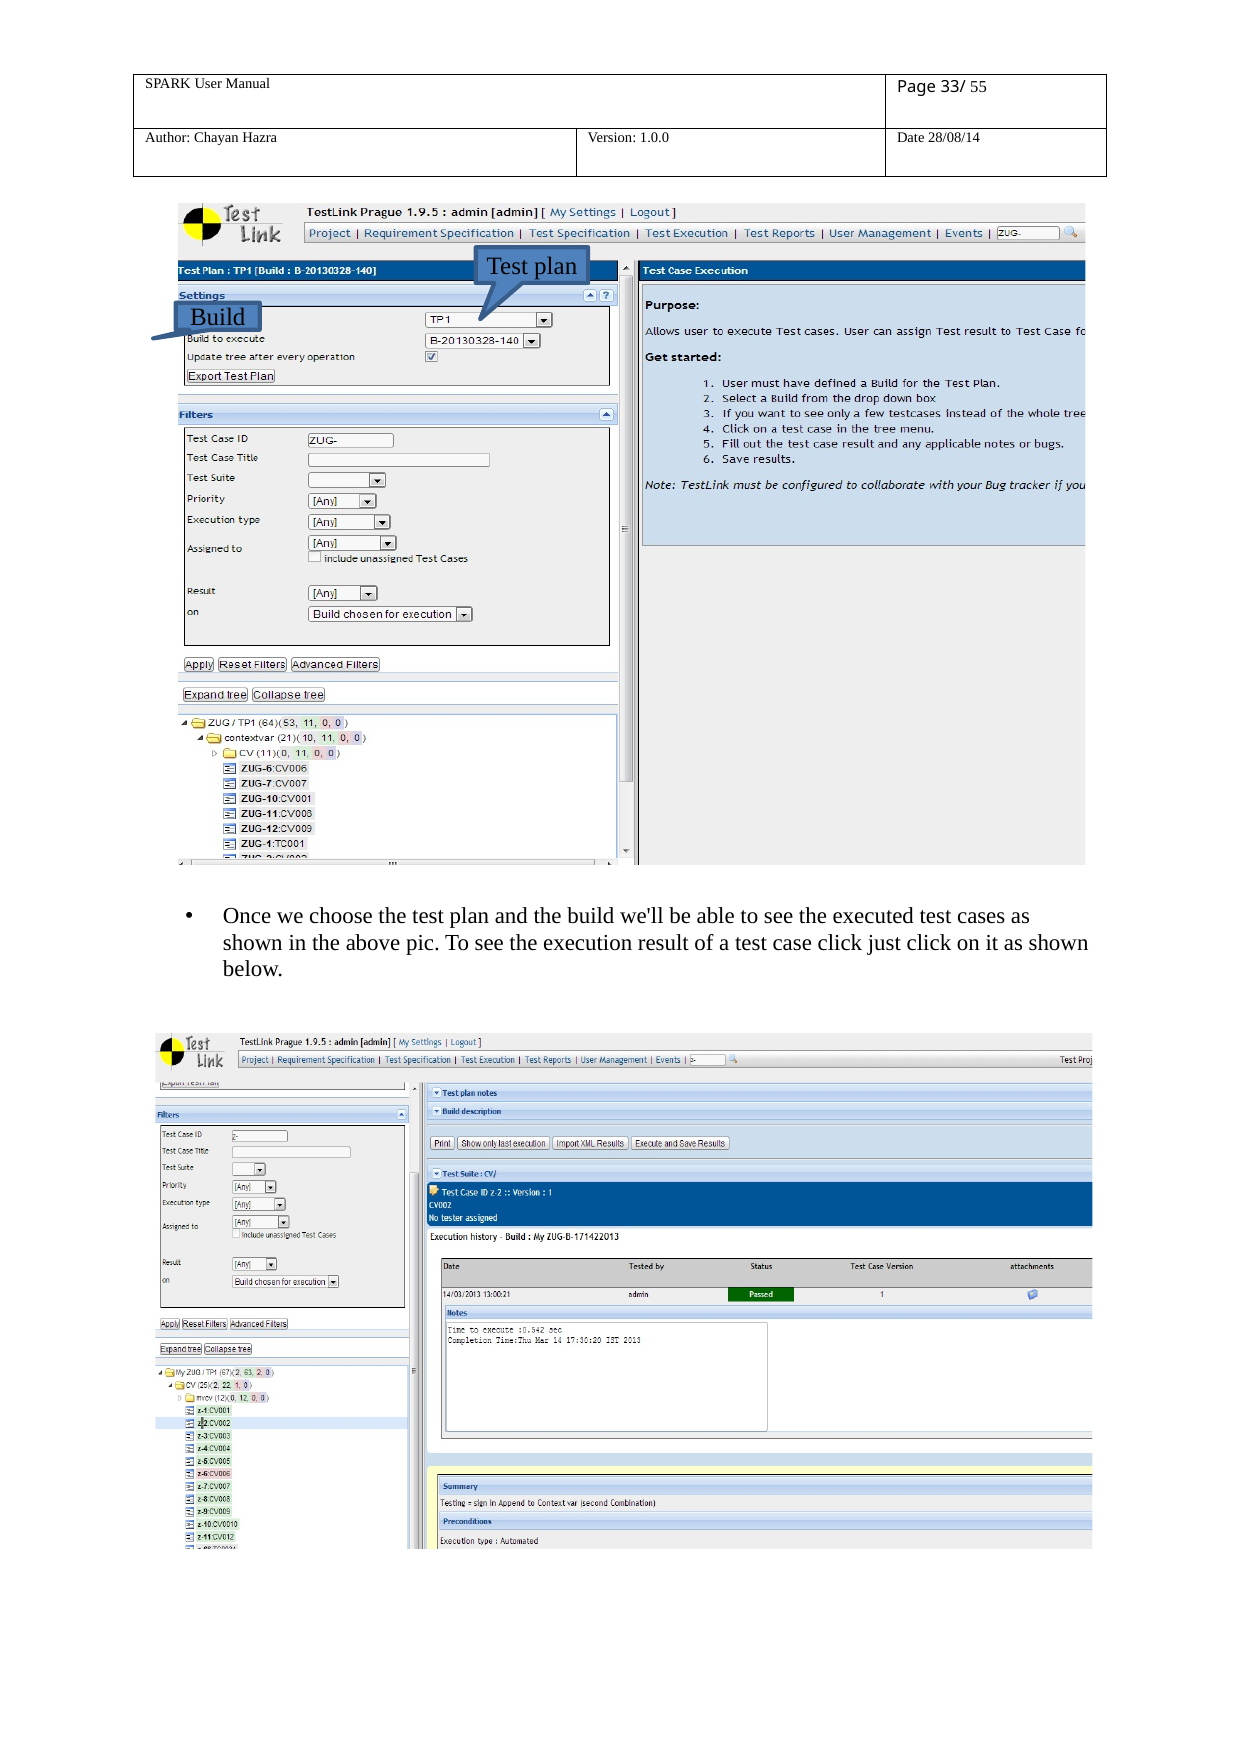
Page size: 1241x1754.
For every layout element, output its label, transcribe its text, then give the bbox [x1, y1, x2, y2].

picture [178, 203, 1086, 865]
list Once we choose the test plan and the build we'll be able to see the executed test cases as shown in the above pic. To see the execution result of a test case click just click on it as shown below. [185, 902, 1092, 982]
picture [155, 1033, 1093, 1549]
